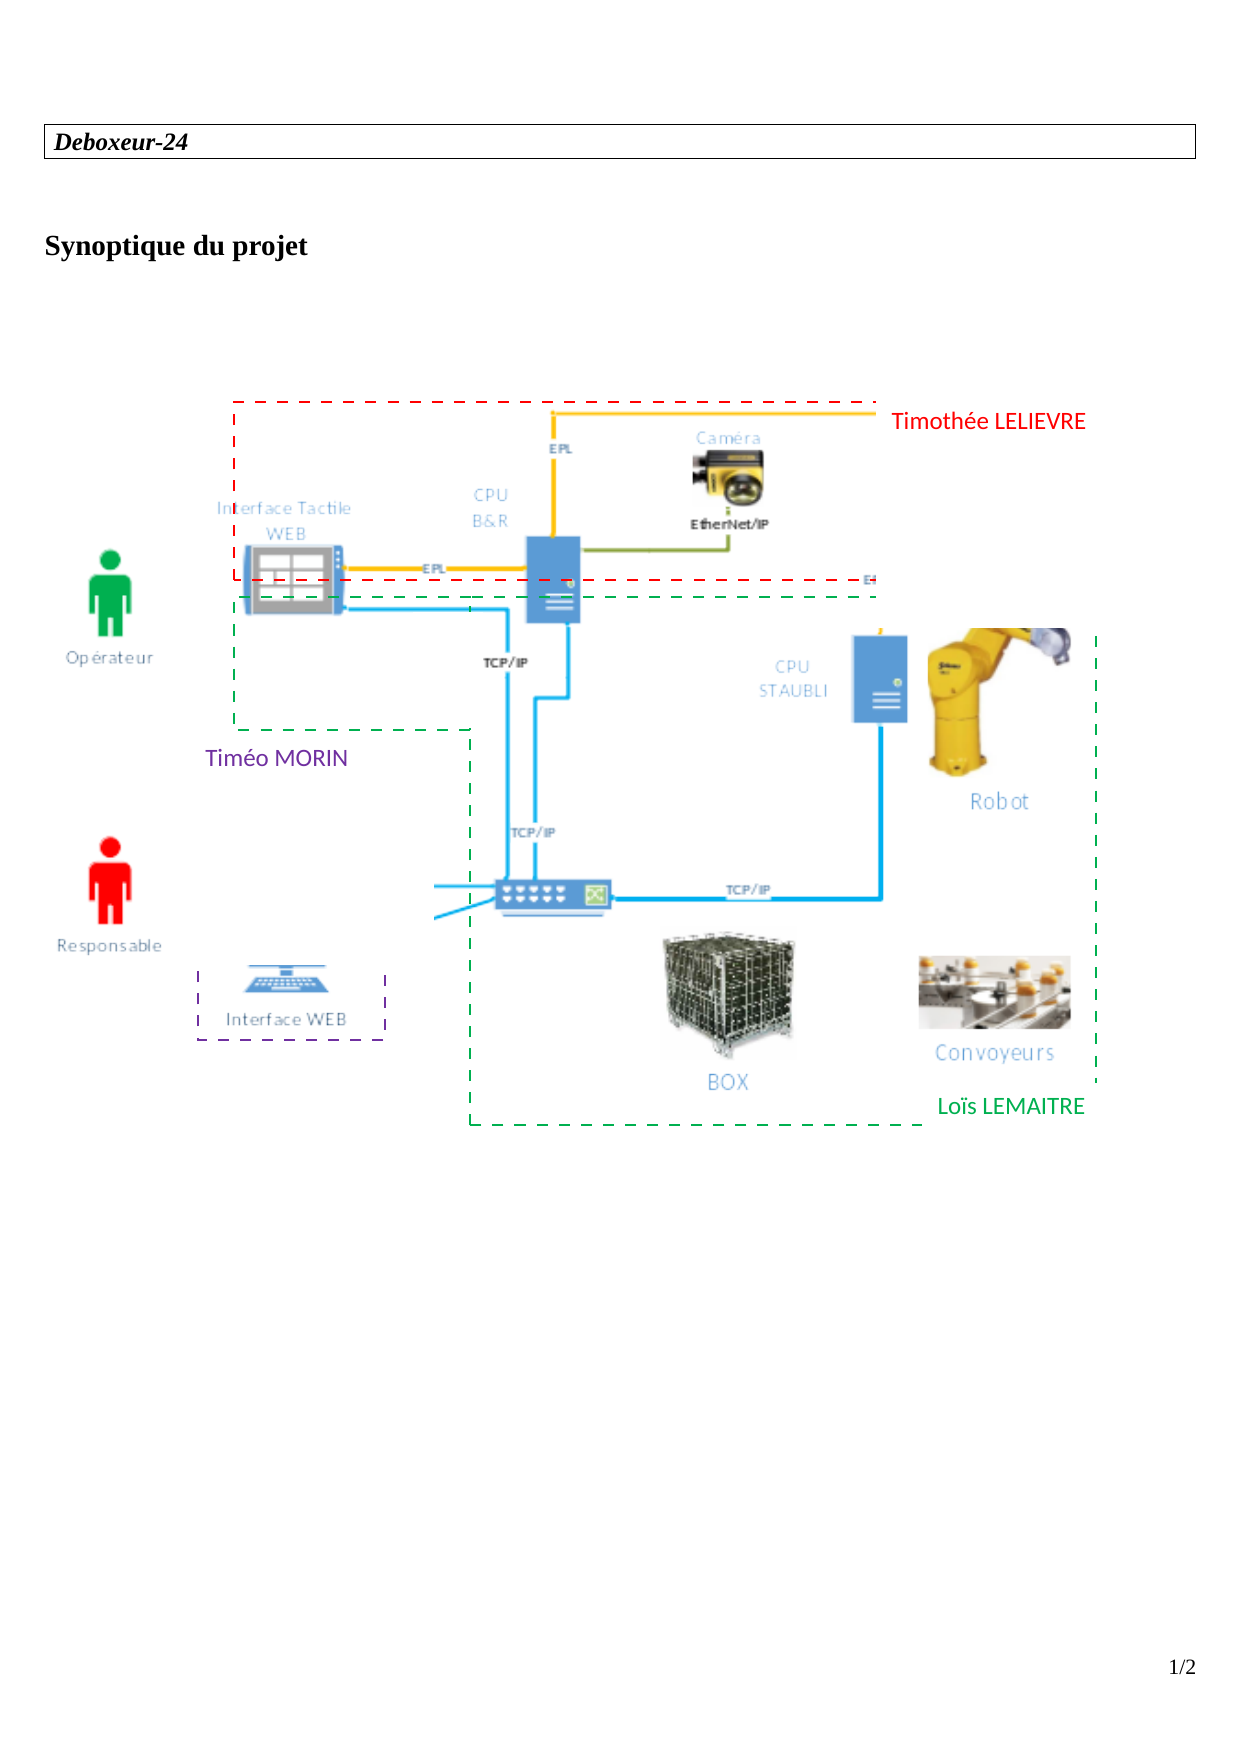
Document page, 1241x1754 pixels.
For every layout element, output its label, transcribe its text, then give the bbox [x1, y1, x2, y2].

text Synoptique du projet [44, 228, 1196, 262]
text Deboxeur-24 [45, 125, 1195, 158]
text Loïs LEMAITRE [937, 1090, 1151, 1121]
text Timéo MORIN [205, 742, 419, 773]
text Timothée LELIEVRE [891, 405, 1105, 436]
